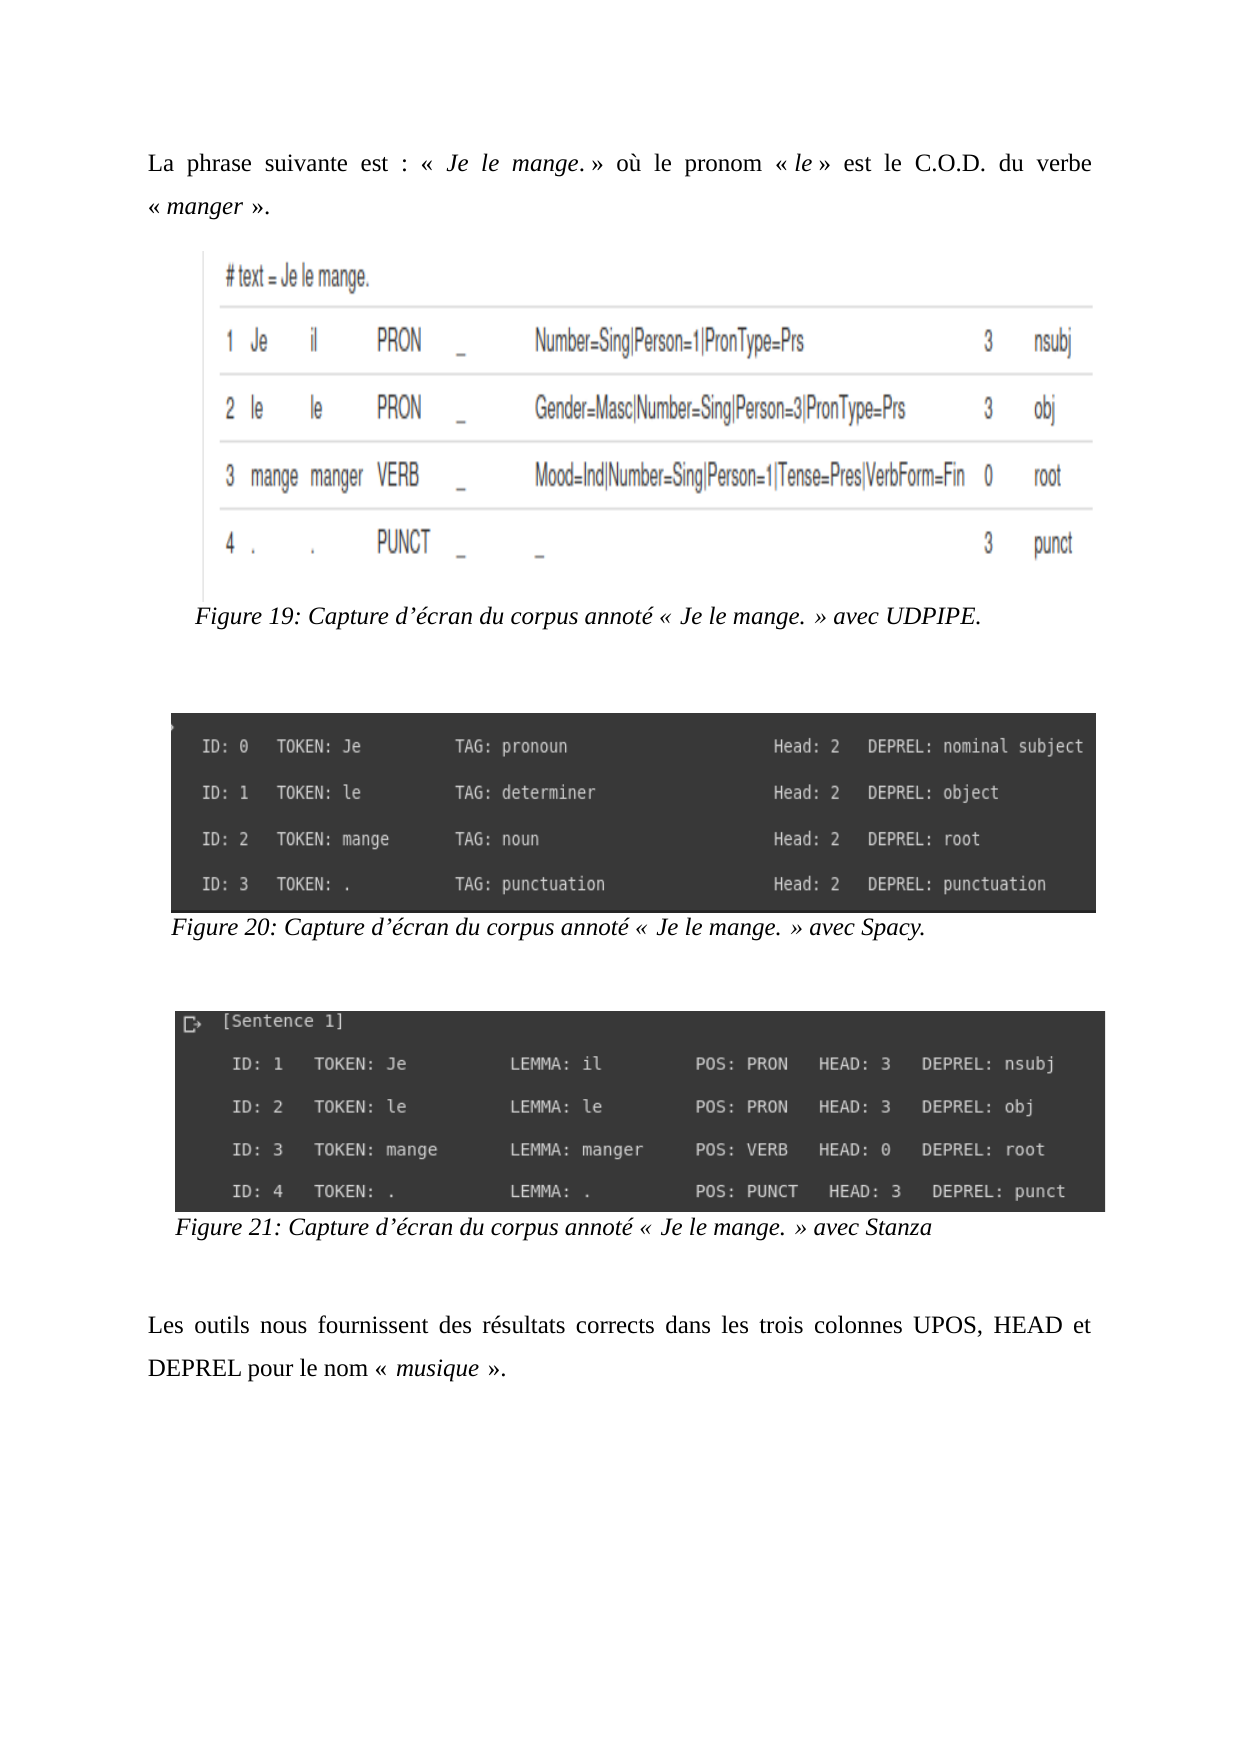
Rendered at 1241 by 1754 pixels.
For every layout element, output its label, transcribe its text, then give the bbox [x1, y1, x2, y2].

picture [171, 713, 1096, 913]
picture [194, 251, 1093, 602]
text Les outils nous fournissent des résultats corrects dans les trois colonnes UPOS, HEAD et DEPREL pour le nom « musique ». [148, 1310, 1092, 1382]
text Figure 16: Capture d’écran du corpus annoté « Je le mange. » avec UDPIPE. [195, 602, 1093, 630]
picture [175, 1011, 1106, 1212]
text Figure 17: Capture d’écran du corpus annoté « Je le mange. » avec Spacy. [171, 913, 1096, 941]
text La phrase suivante est : « Je le mange. » où le pronom « le » est le C.O.D. du verbe « manger ». [148, 148, 1092, 219]
text Figure 21: Capture d’écran du corpus annoté « Je le mange. » avec Stanza [175, 1212, 1105, 1241]
